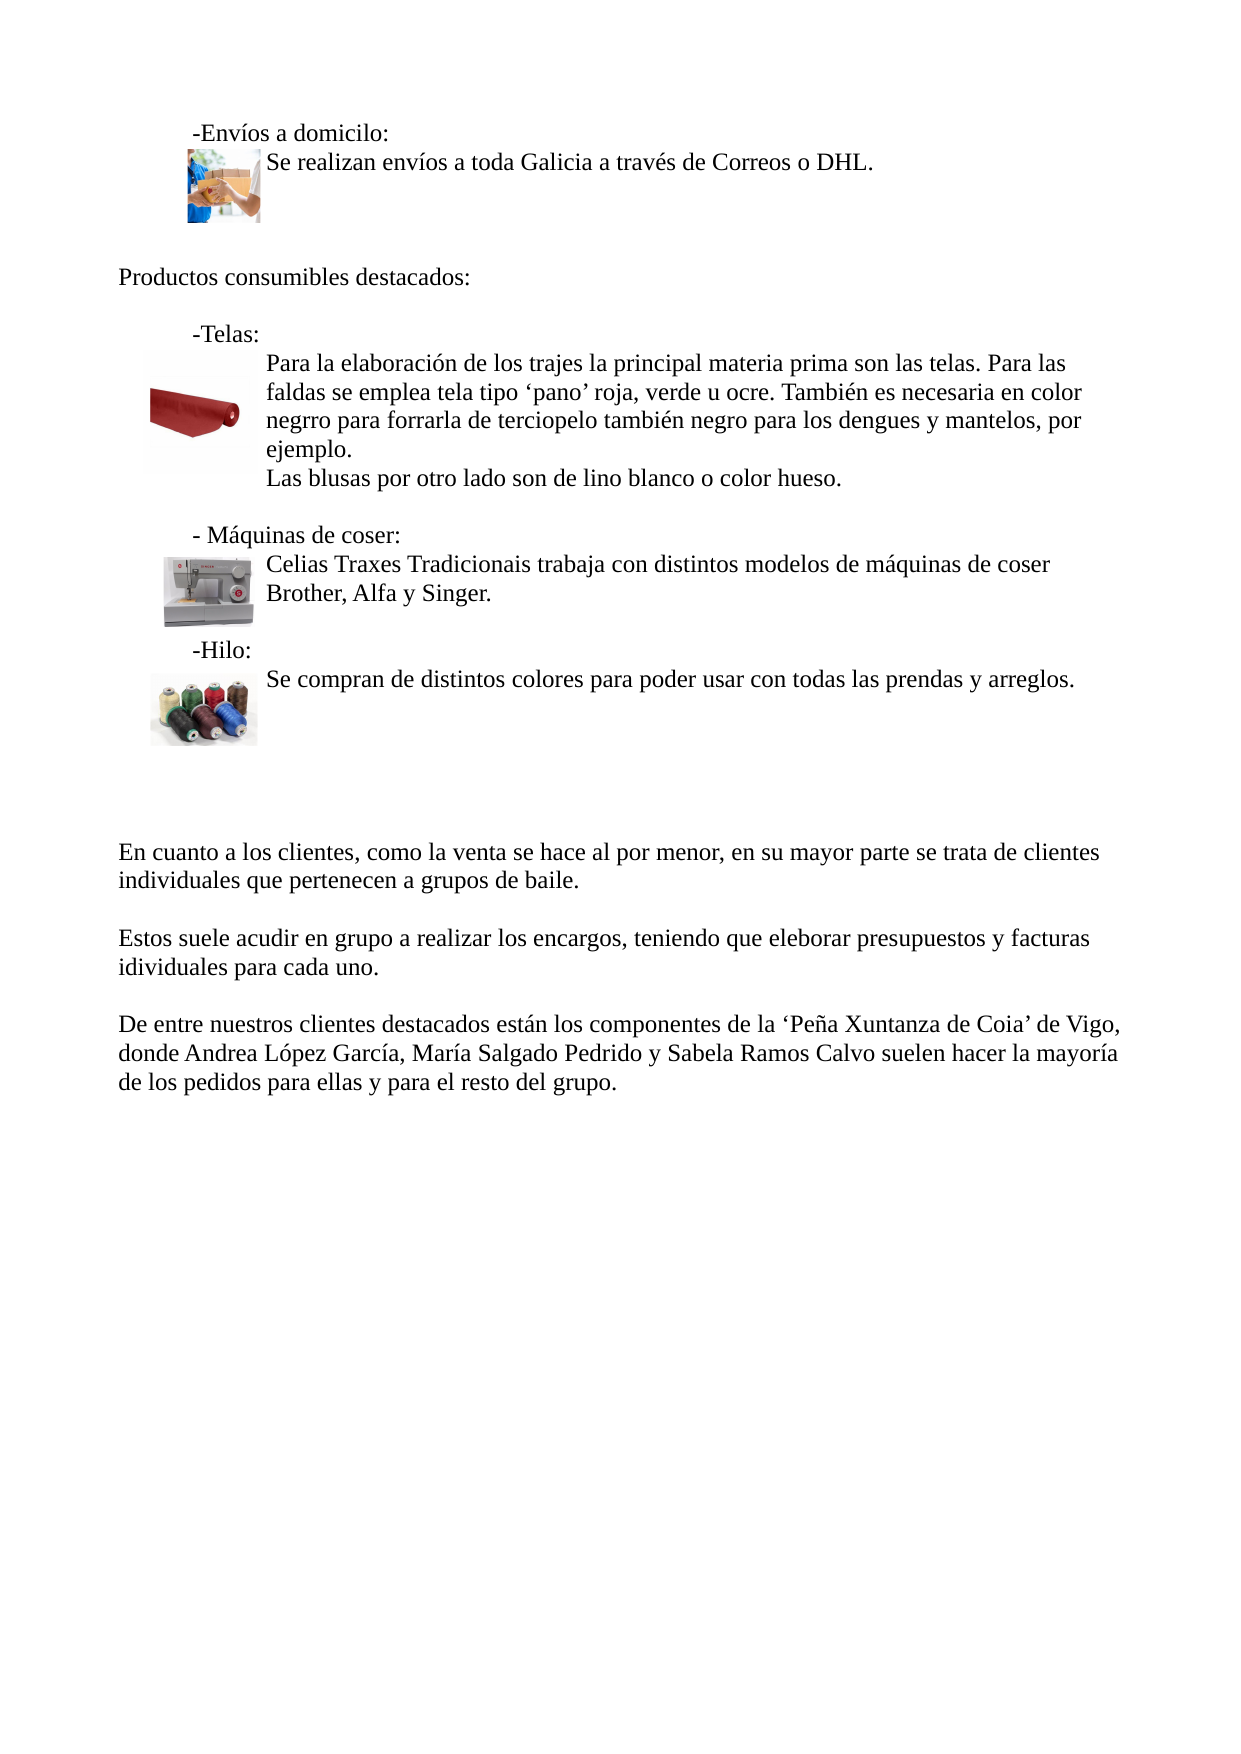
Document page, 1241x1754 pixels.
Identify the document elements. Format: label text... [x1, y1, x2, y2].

text Las blusas por otro lado son de lino blanco o color hueso. [118, 463, 1122, 492]
text Estos suele acudir en grupo a realizar los encargos, teniendo que eleborar presupuestos y facturas idividuales para cada uno. [118, 923, 1122, 981]
text Productos consumibles destacados: [118, 262, 1122, 291]
text - Máquinas de coser: [118, 521, 1122, 549]
text Se compran de distintos colores para poder usar con todas las prendas y arreglos. [118, 664, 1122, 693]
text -Hilo: [118, 636, 1122, 664]
text Se realizan envíos a toda Galicia a través de Correos o DHL. [118, 147, 1122, 176]
text En cuanto a los clientes, como la venta se hace al por menor, en su mayor parte se trata de clientes individuales que pertenecen a grupos de baile. [118, 837, 1122, 894]
picture [150, 673, 258, 746]
picture [187, 149, 261, 223]
text donde Andrea López García, María Salgado Pedrido y Sabela Ramos Calvo suelen hacer la mayoría de los pedidos para ellas y para el resto del grupo. [118, 1038, 1122, 1096]
text Celias Traxes Tradicionais trabaja con distintos modelos de máquinas de coser Brother, Alfa y Singer. [118, 549, 1122, 607]
text -Envíos a domicilo: [118, 118, 1122, 147]
text De entre nuestros clientes destacados están los componentes de la ‘Peña Xuntanza de Coia’ de Vigo, [118, 1009, 1122, 1038]
picture [163, 557, 255, 627]
text Para la elaboración de los trajes la principal materia prima son las telas. Para las faldas se emplea tela tipo ‘pano’ roja, verde u ocre. También es necesaria en color negrro para forrarla de terciopelo también negro para los dengues y mantelos, por ejemplo. [118, 348, 1122, 463]
picture [142, 350, 258, 474]
text -Telas: [118, 319, 1122, 348]
